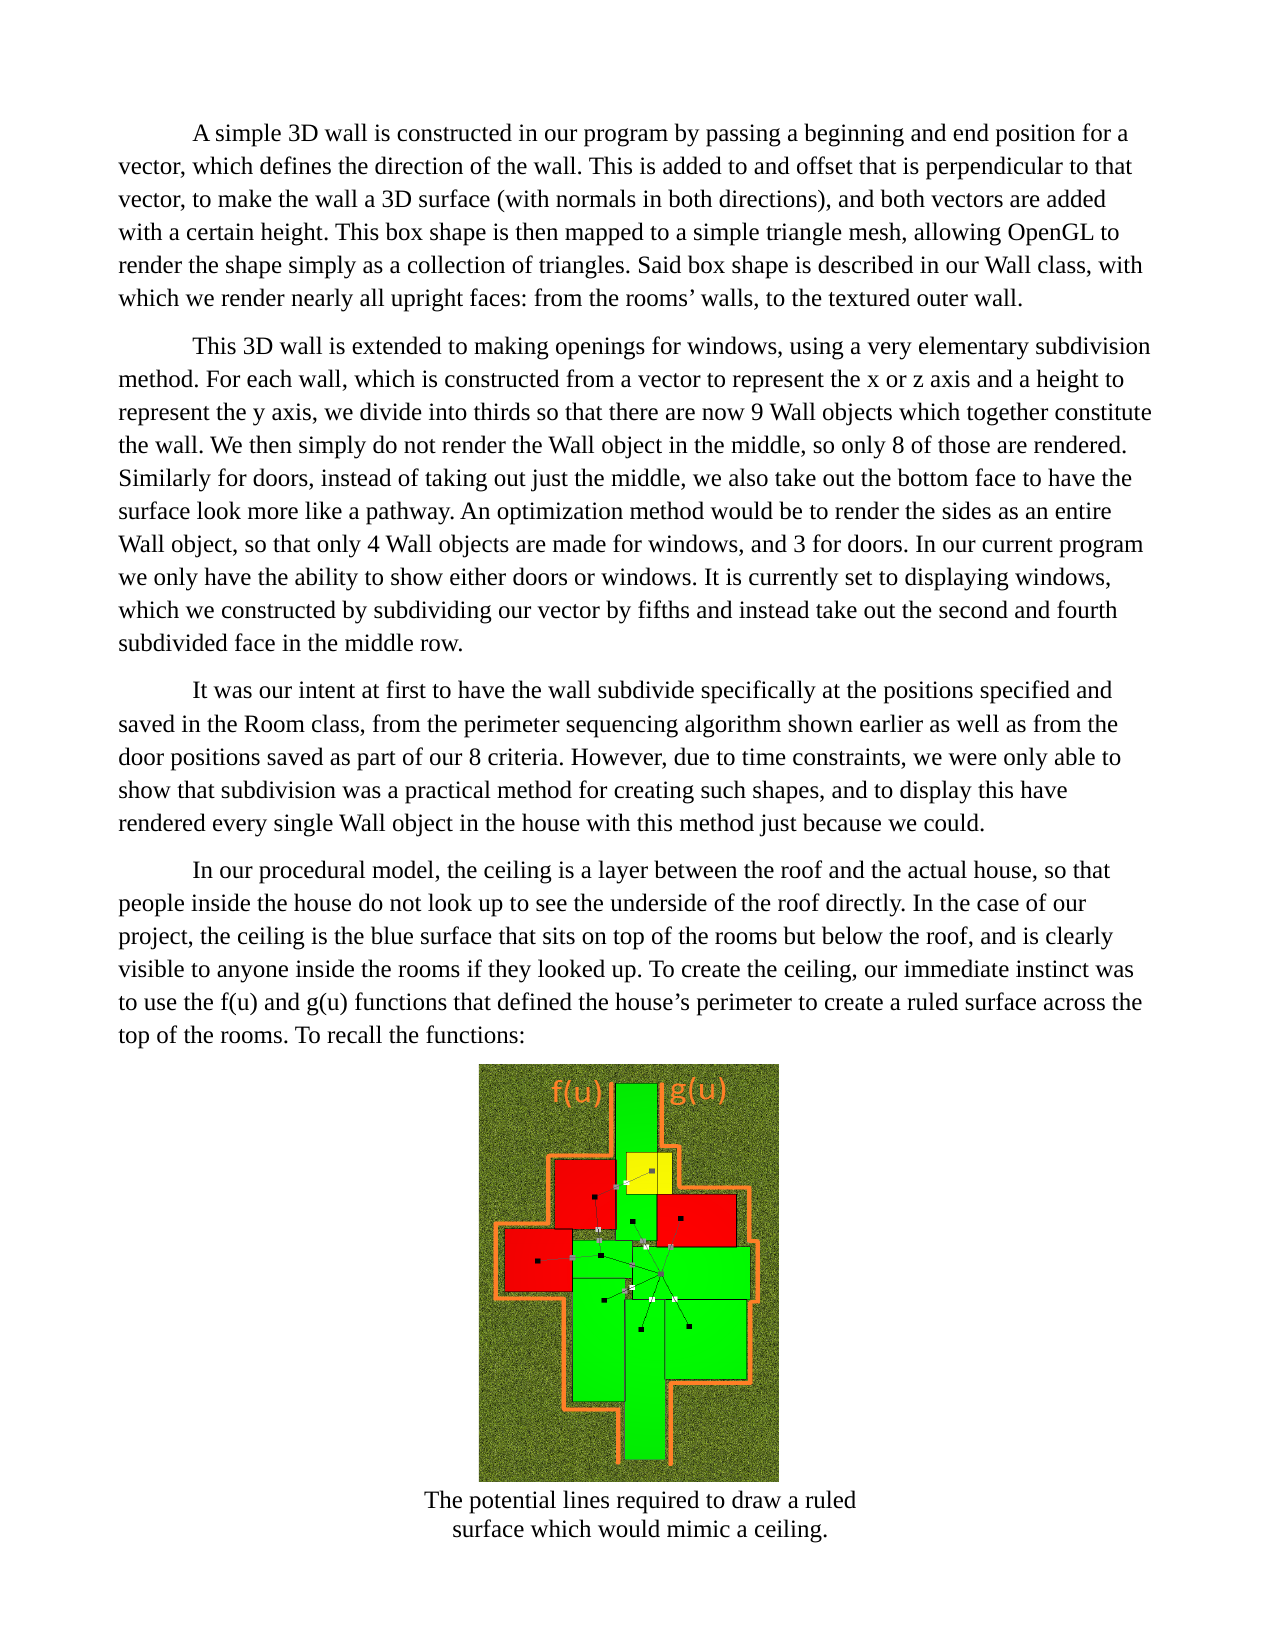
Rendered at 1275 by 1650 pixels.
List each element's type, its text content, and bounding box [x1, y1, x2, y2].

text In our procedural model, the ceiling is a layer between the roof and the actual house, so that people inside the house do not look up to see the underside of the roof directly. In the case of our project, the ceiling is the blue surface that sits on top of the rooms but below the roof, and is clearly visible to anyone inside the rooms if they looked up. To create the ceiling, our immediate instinct was to use the f(u) and g(u) functions that defined the house’s perimeter to create a ruled surface across the top of the rooms. To recall the functions: [118, 855, 1157, 1049]
picture [478, 1064, 779, 1482]
text It was our intent at first to have the wall subdivide specifically at the positions specified and saved in the Room class, from the perimeter sequencing algorithm shown earlier as well as from the door positions saved as part of our 8 criteria. However, due to time constraints, we were only able to show that subdivision was a practical method for creating such shapes, and to display this have rendered every single Wall object in the house with this method just because we could. [118, 676, 1157, 836]
text A simple 3D wall is constructed in our program by passing a beginning and end position for a vector, which defines the direction of the wall. This is added to and offset that is perpendicular to that vector, to make the wall a 3D surface (with normals in both directions), and both vectors are added with a certain height. This box shape is then mapped to a simple triangle mesh, allowing OpenGL to render the shape simply as a collection of triangles. Said box shape is described in our Wall class, with which we render nearly all upright faces: from the rooms’ walls, to the textured outer wall. [118, 118, 1157, 312]
text This 3D wall is extended to making openings for windows, using a very elementary subdivision method. For each wall, which is constructed from a vector to represent the x or z axis and a height to represent the y axis, we divide into thirds so that there are now 9 Wall objects which together constitute the wall. We then simply do not render the Wall object in the middle, so only 8 of those are rendered. Similarly for doors, instead of taking out just the middle, we also take out the bottom face to have the surface look more like a pathway. An optimization method would be to render the sides as an entire Wall object, so that only 4 Wall objects are made for windows, and 3 for doors. In our current program we only have the ability to show either doors or windows. It is currently set to displaying windows, which we constructed by subdividing our vector by fifths and instead take out the second and fourth subdivided face in the middle row. [118, 331, 1157, 657]
